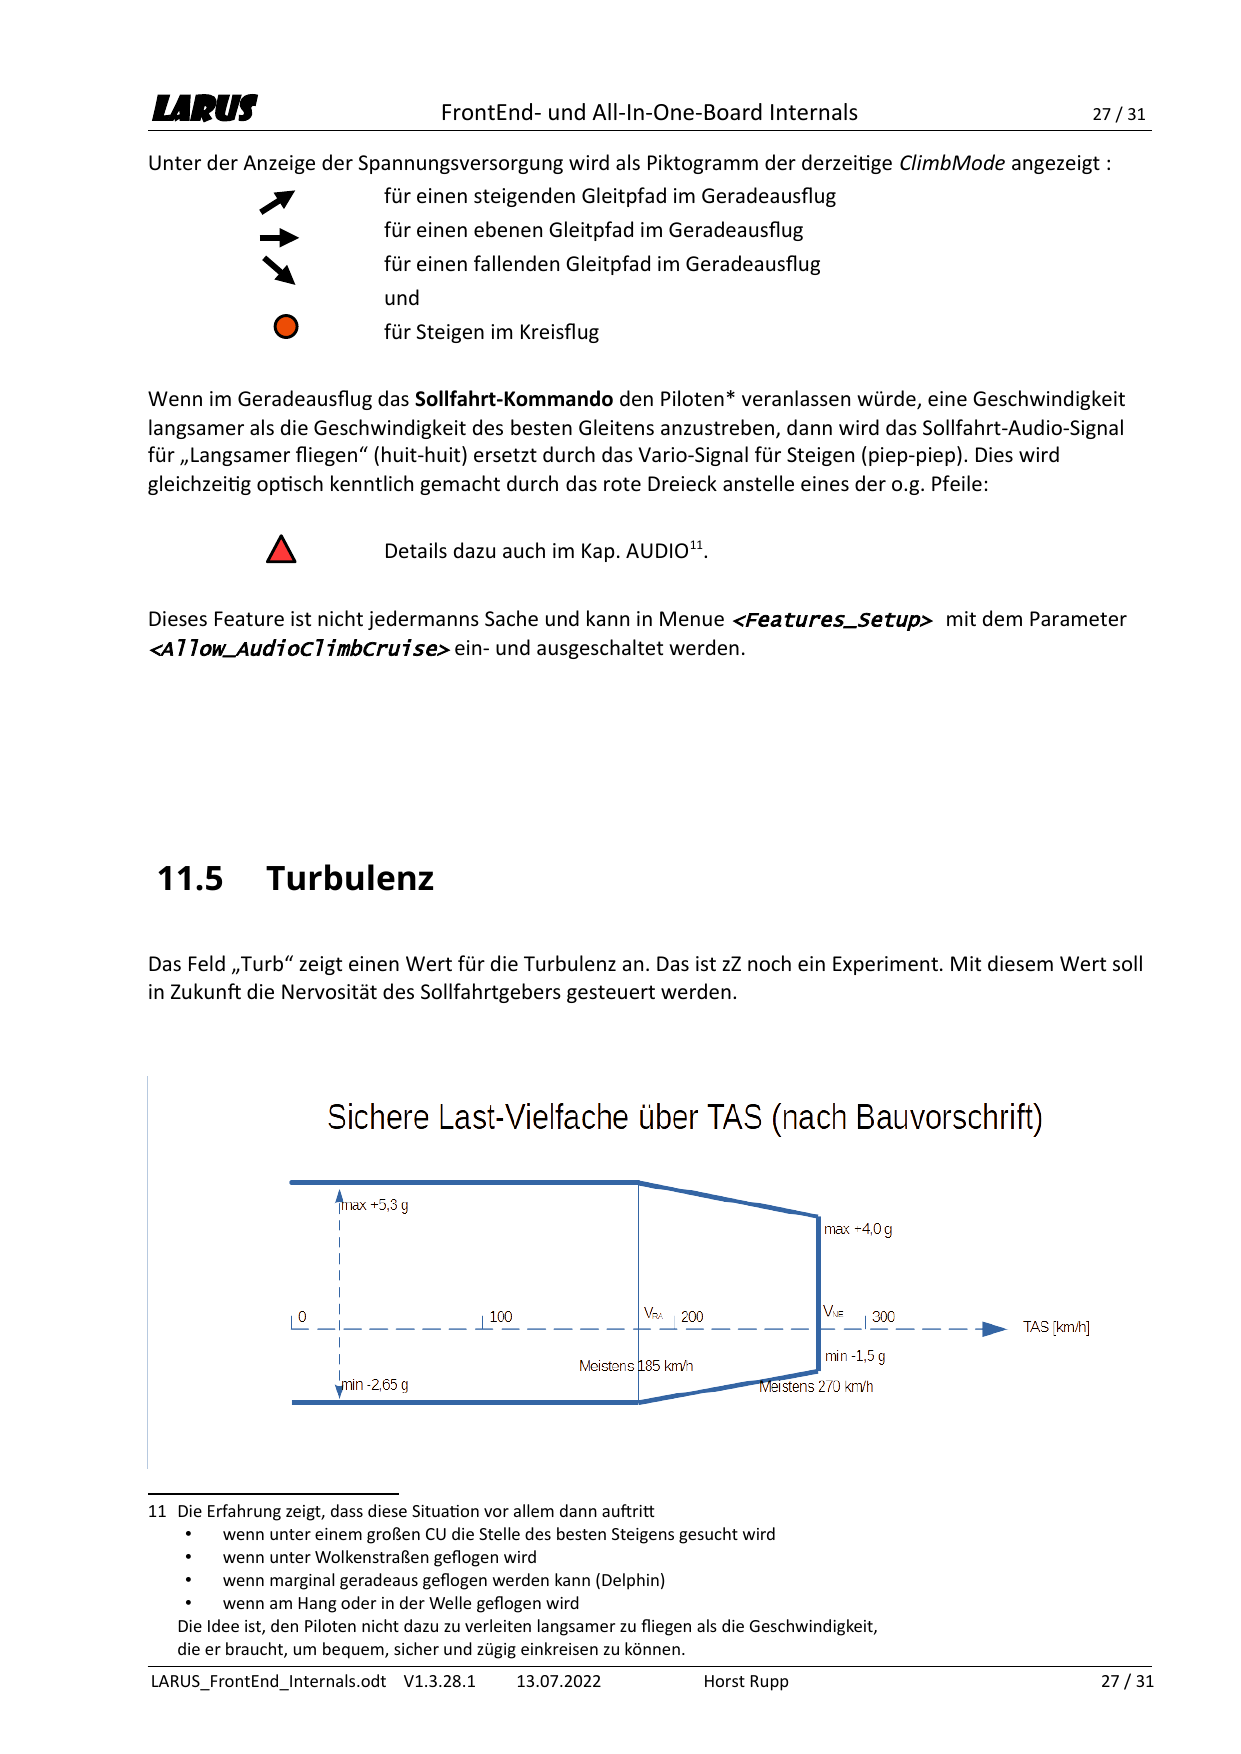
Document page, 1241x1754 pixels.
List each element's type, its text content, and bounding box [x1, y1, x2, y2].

text und [148, 283, 1152, 311]
text Details dazu auch im Kap. AUDIO. [284, 536, 1152, 564]
text Dieses Feature ist nicht jedermanns Sache und kann in Menue <Features_Setup> mit dem Parameter <Allow_AudioClimbCruise> ein- und ausgeschaltet werden. [148, 604, 1152, 661]
text für einen fallenden Gleitpfad im Geradeausflug [148, 249, 1152, 277]
text für einen ebenen Gleitpfad im Geradeausflug [148, 215, 1152, 243]
subtitle Turbulenz [148, 842, 1152, 900]
list wenn unter Wolkenstraßen geflogen wird [185, 1546, 1152, 1568]
text Wenn im Geradeausflug das Sollfahrt-Kommando den Piloten* veranlassen würde, eine Geschwindigkeit langsamer als die Geschwindigkeit des besten Gleitens anzustreben, dann wird das Sollfahrt-Audio-Signal für „Langsamer fliegen“ (huit-huit) ersetzt durch das Vario-Signal für Steigen (piep-piep). Dies wird gleichzeitig optisch kenntlich gemacht durch das rote Dreieck anstelle eines der o.g. Pfeile: [148, 384, 1152, 497]
picture [147, 1076, 1152, 1469]
text für Steigen im Kreisflug [148, 317, 1152, 345]
text [148, 536, 278, 564]
text Das Feld „Turb“ zeigt einen Wert für die Turbulenz an. Das ist zZ noch ein Experiment. Mit diesem Wert soll in Zukunft die Nervosität des Sollfahrtgebers gesteuert werden. [148, 949, 1152, 1005]
text Unter der Anzeige der Spannungsversorgung wird als Piktogramm der derzeitige ClimbMode angezeigt : [148, 148, 1152, 176]
list wenn am Hang oder in der Welle geflogen wird [185, 1591, 1152, 1614]
list wenn marginal geradeaus geflogen werden kann (Delphin) [185, 1568, 1152, 1591]
text Die Erfahrung zeigt, dass diese Situation vor allem dann auftritt [148, 1500, 1152, 1523]
list wenn unter einem großen CU die Stelle des besten Steigens gesucht wird [185, 1523, 1152, 1546]
text für einen steigenden Gleitpfad im Geradeausflug [148, 181, 1152, 209]
text Die Idee ist, den Piloten nicht dazu zu verleiten langsamer zu fliegen als die Geschwindigkeit, die er braucht, um bequem, sicher und zügig einkreisen zu können. [148, 1614, 1152, 1660]
